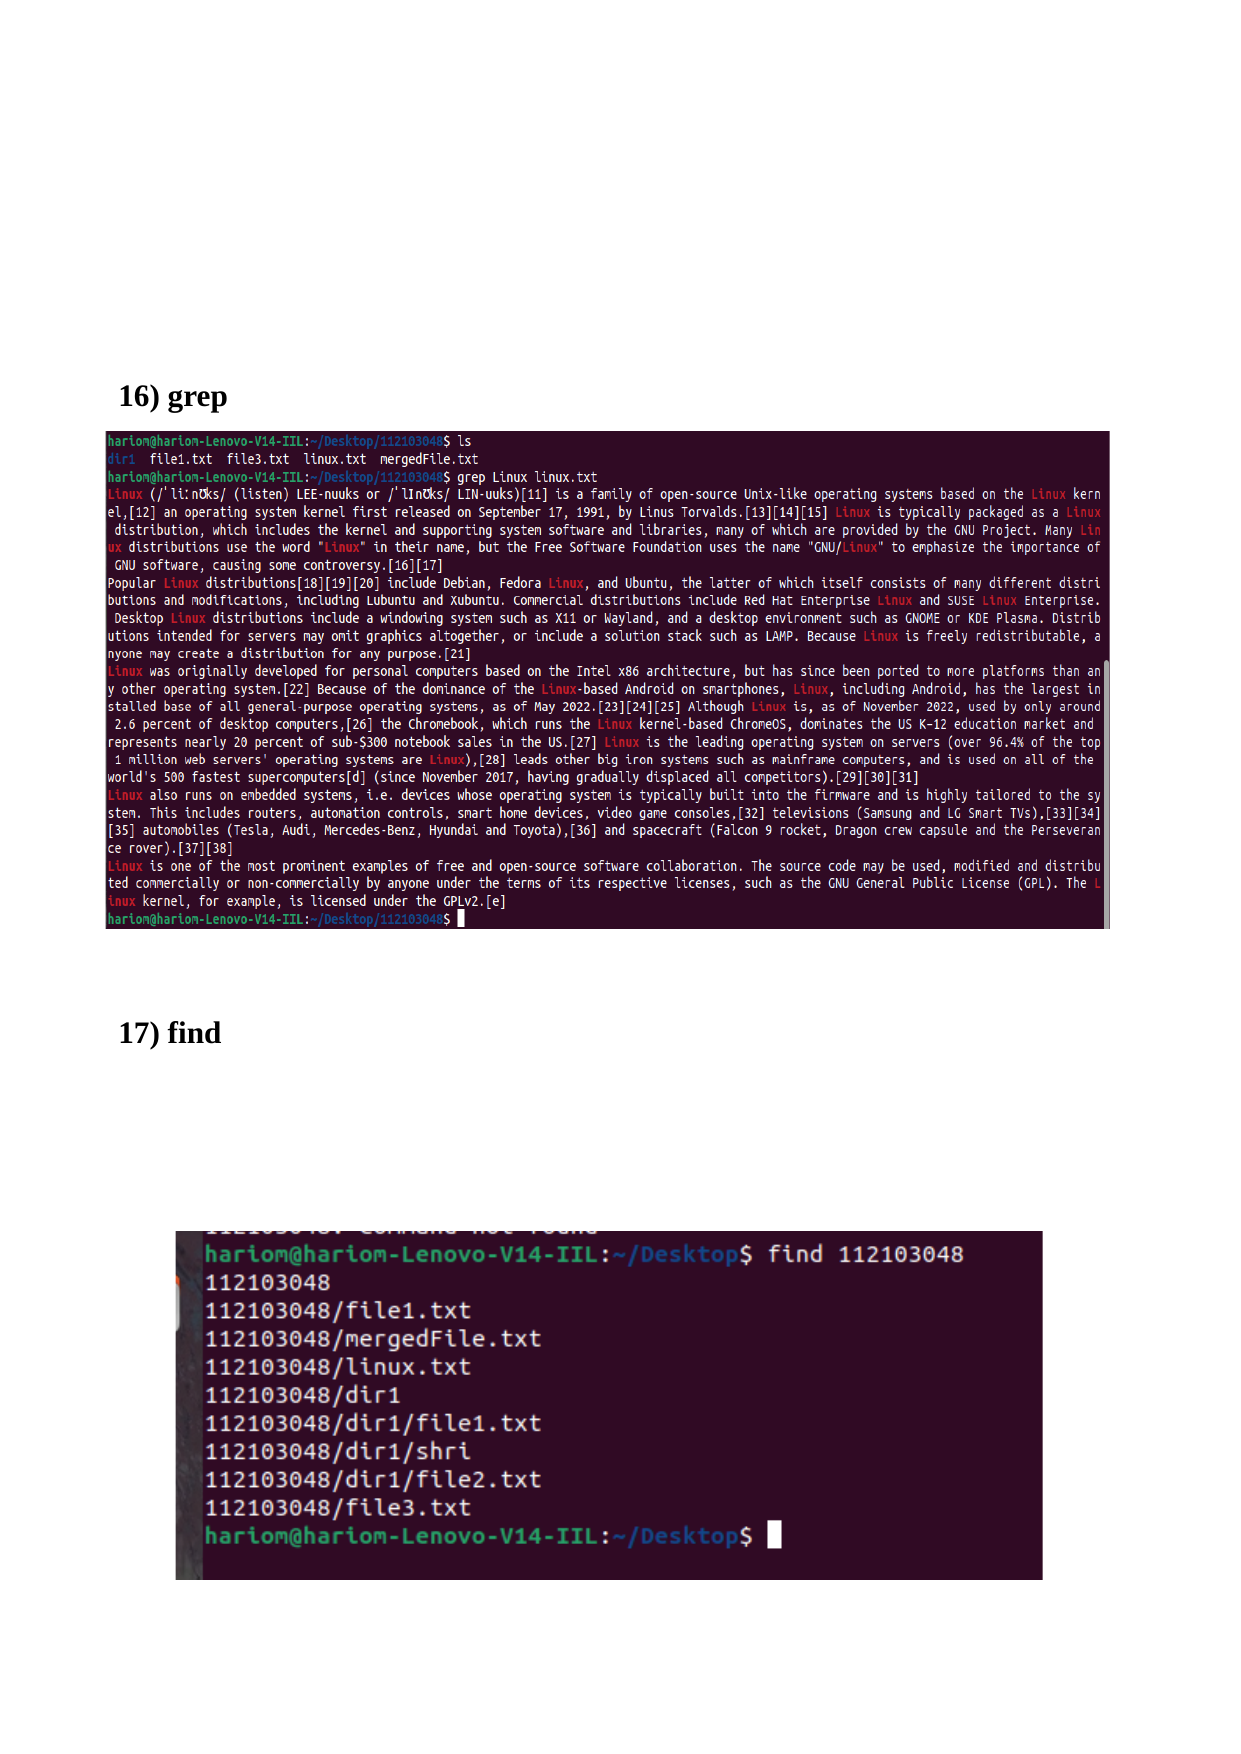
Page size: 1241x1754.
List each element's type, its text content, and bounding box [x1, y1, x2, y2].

picture [105, 431, 1110, 929]
picture [175, 1231, 1043, 1580]
text 16) grep [118, 377, 1122, 413]
text 17) find [118, 1014, 1122, 1050]
